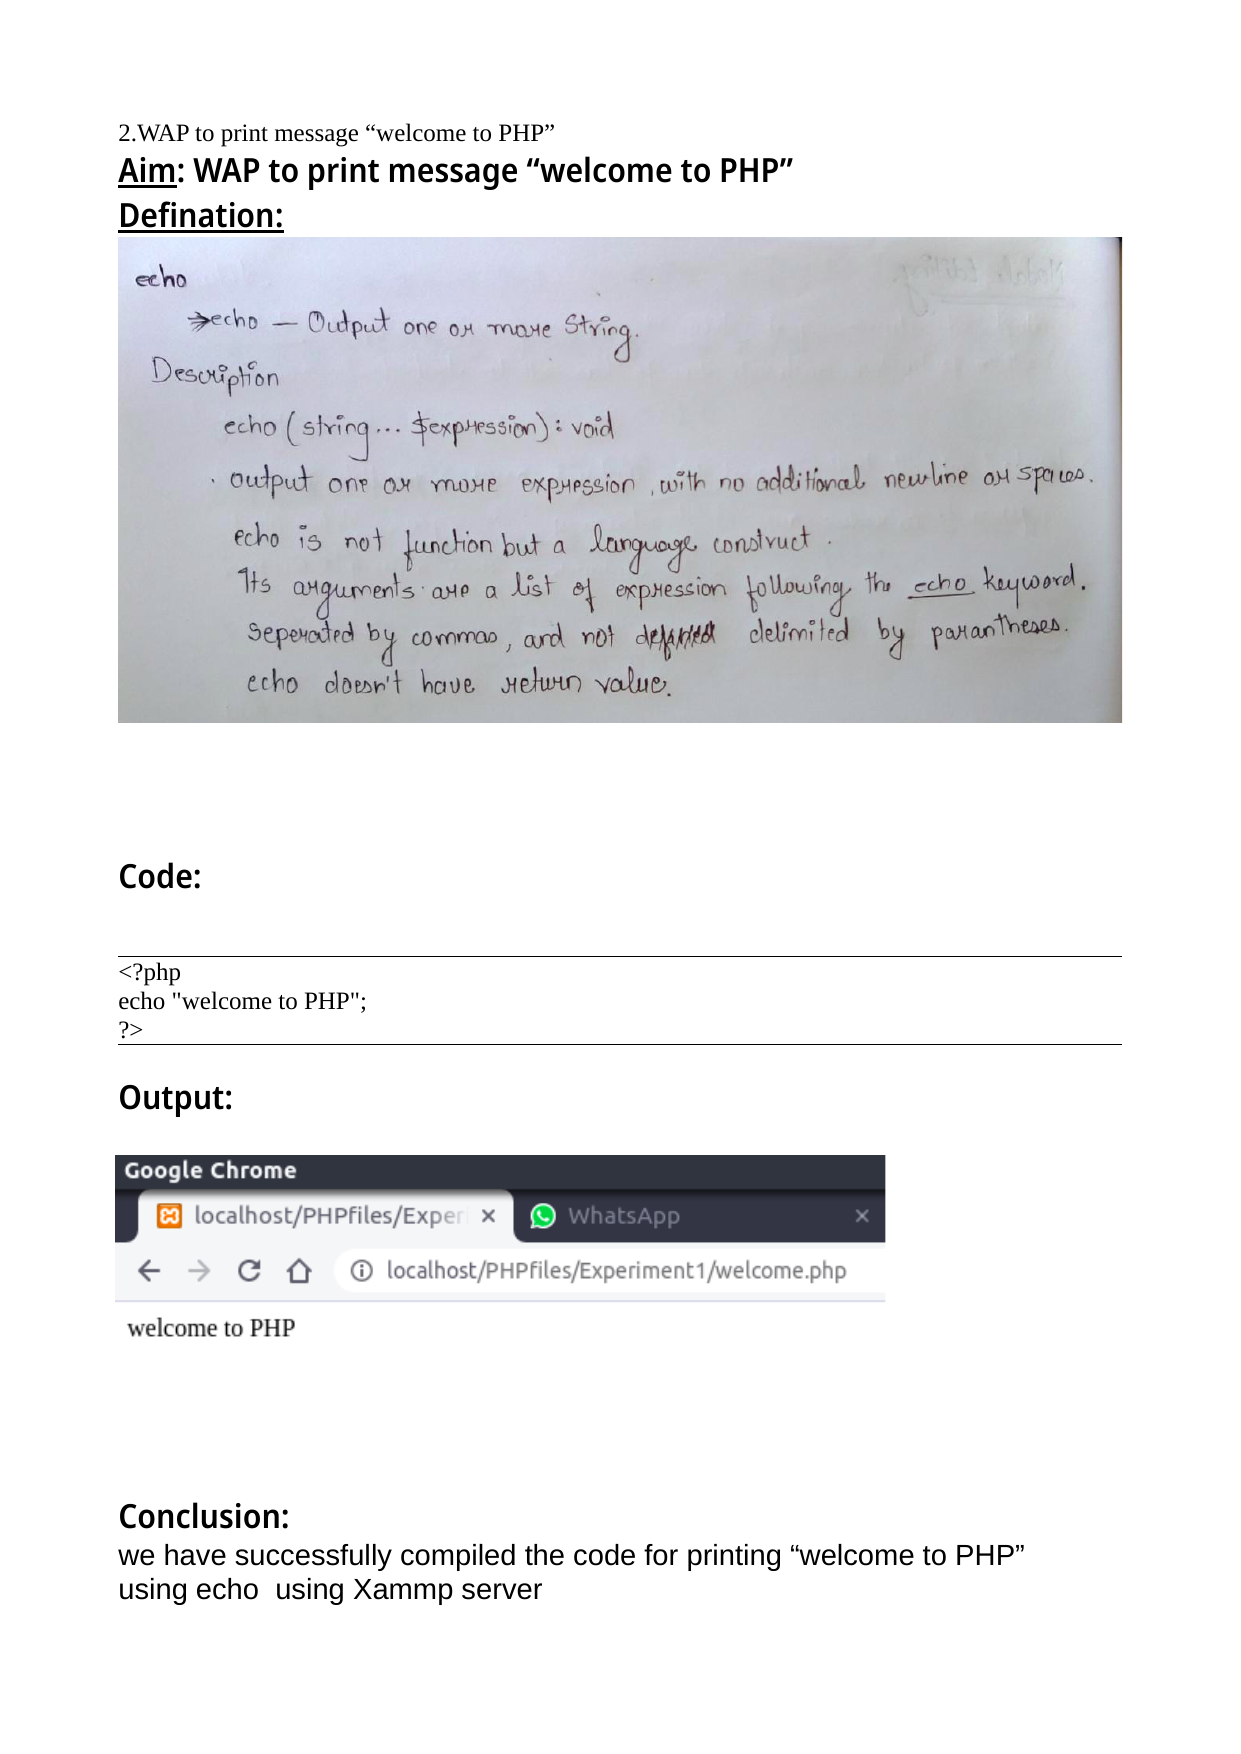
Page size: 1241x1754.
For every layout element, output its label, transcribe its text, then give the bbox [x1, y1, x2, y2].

picture [115, 1155, 886, 1451]
text 2.WAP to print message “welcome to PHP” [118, 118, 1122, 147]
table_header <?php echo "welcome to PHP"; ?> [118, 957, 1122, 1043]
text Conclusion: [118, 1493, 1122, 1538]
picture [118, 237, 1123, 723]
text Output: [118, 1074, 1122, 1119]
text we have successfully compiled the code for printing “welcome to PHP” [118, 1538, 1122, 1572]
text Defination: [118, 192, 1122, 237]
text Code: [118, 853, 1122, 898]
text using echo using Xammp server [118, 1572, 1122, 1606]
text Aim: WAP to print message “welcome to PHP” [118, 147, 1122, 192]
